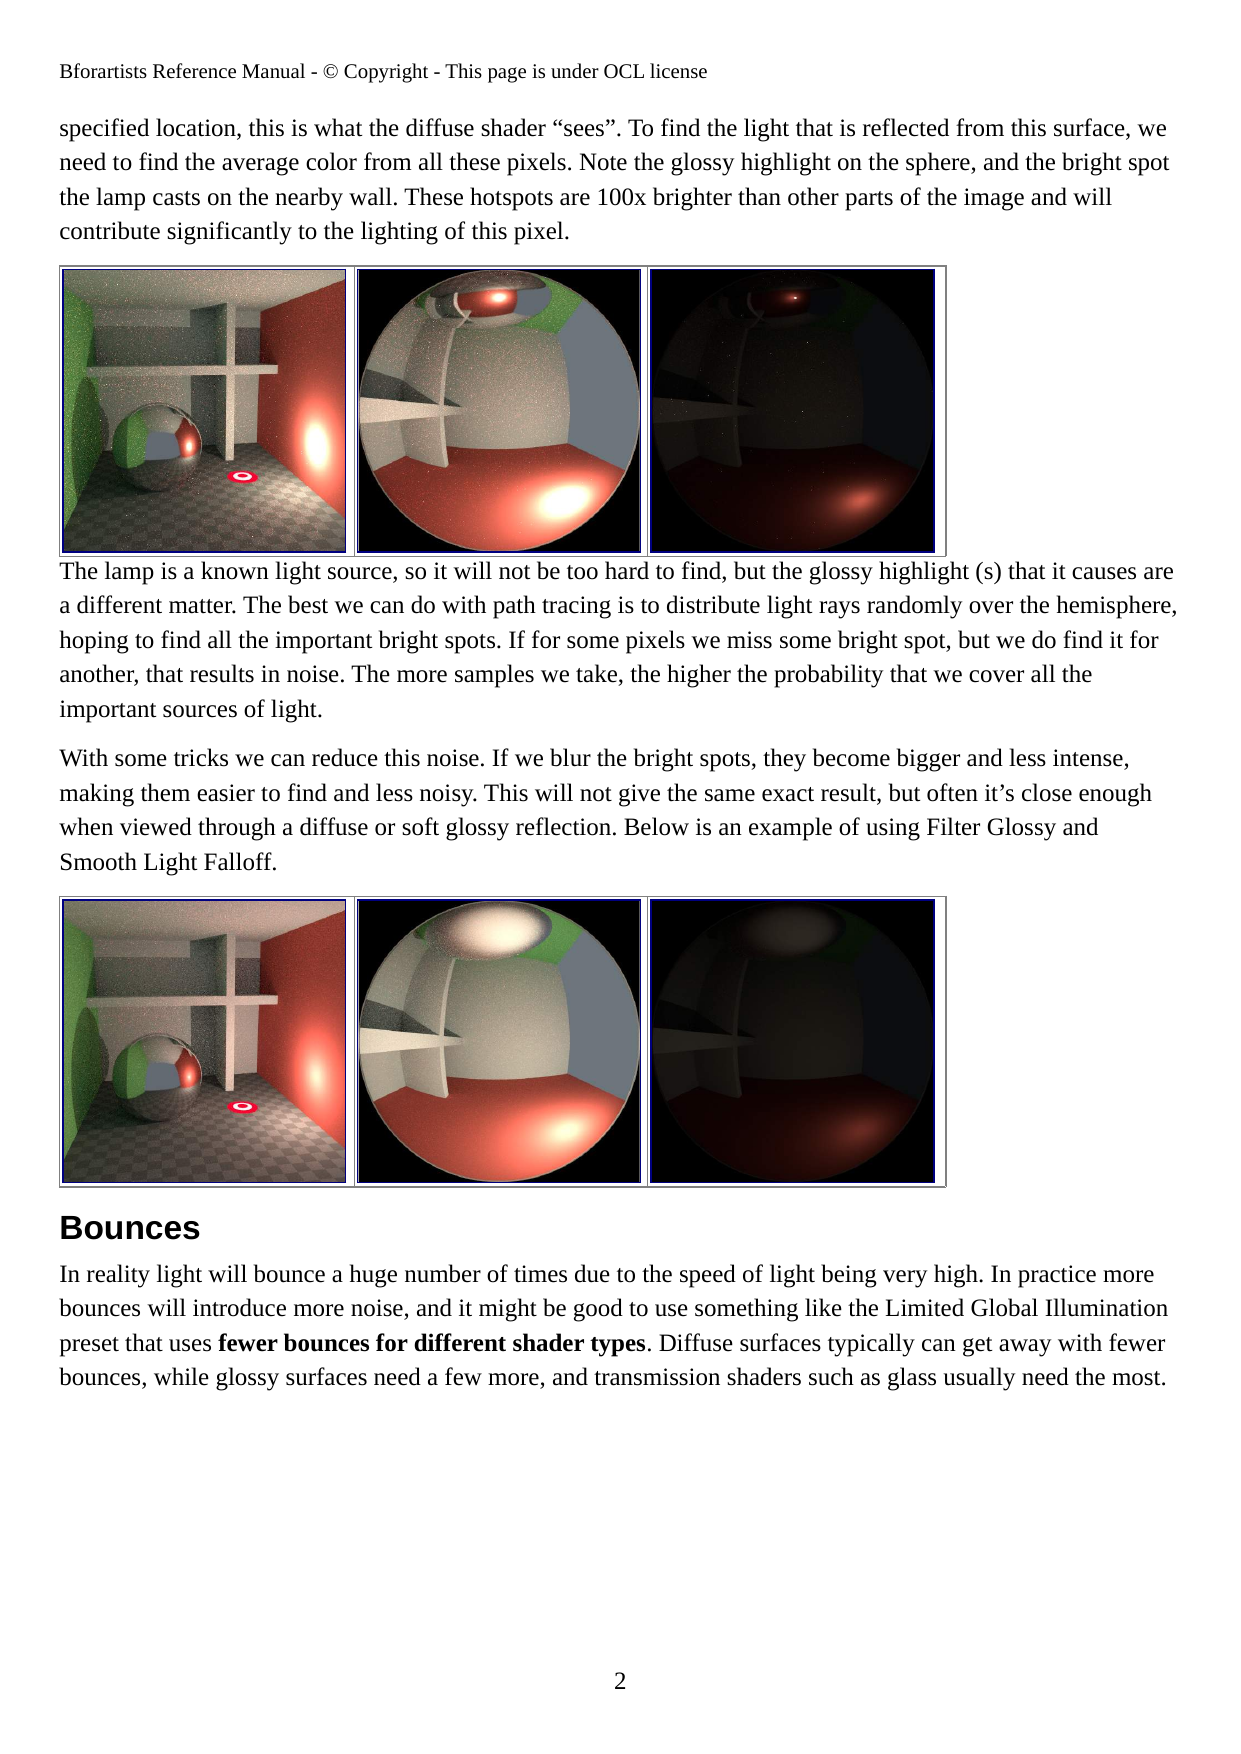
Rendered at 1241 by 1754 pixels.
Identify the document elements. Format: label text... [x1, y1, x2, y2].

table_header [648, 267, 945, 556]
table_header [355, 267, 647, 556]
text With some tricks we can reduce this noise. If we blur the bright spots, they become bigger and less intense, making them easier to find and less noisy. This will not give the same exact result, but often it’s close enough when viewed through a diffuse or soft glossy reflection. Below is an example of using Filter Glossy and Smooth Light Falloff. [59, 743, 1181, 875]
picture [358, 901, 640, 1182]
text specified location, this is what the diffuse shader “sees”. To find the light that is reflected from this surface, we need to find the average color from all these pixels. Note the glossy highlight on the sphere, and the bright spot the lamp casts on the nearby wall. These hotspots are 100x brighter than other parts of the image and will contribute significantly to the lighting of this pixel. [59, 113, 1181, 245]
table_header [60, 897, 354, 1186]
text In reality light will bounce a huge number of times due to the speed of light being very high. In practice more bounces will introduce more noise, and it might be good to use something like the Limited Global Illumination preset that uses fewer bounces for different shader types. Diffuse surfaces typically can get away with fewer bounces, while glossy surfaces need a few more, and transmission shaders such as glass usually need the most. [59, 1259, 1181, 1391]
picture [358, 270, 640, 551]
table_header [648, 897, 945, 1186]
table_header [60, 267, 354, 556]
picture [64, 901, 345, 1182]
text The lamp is a known light source, so it will not be too hard to find, but the glossy highlight (s) that it causes are a different matter. The best we can do with path tracing is to distribute light rays randomly over the hemisphere, hoping to find all the important bright spots. If for some pixels we miss some bright spot, but we do find it for another, that results in noise. The more samples we take, the higher the probability that we cover all the important sources of light. [59, 556, 1181, 723]
subtitle Bounces [59, 1207, 1181, 1246]
picture [652, 270, 933, 551]
table_header [355, 897, 647, 1186]
picture [652, 901, 933, 1182]
picture [64, 270, 345, 551]
